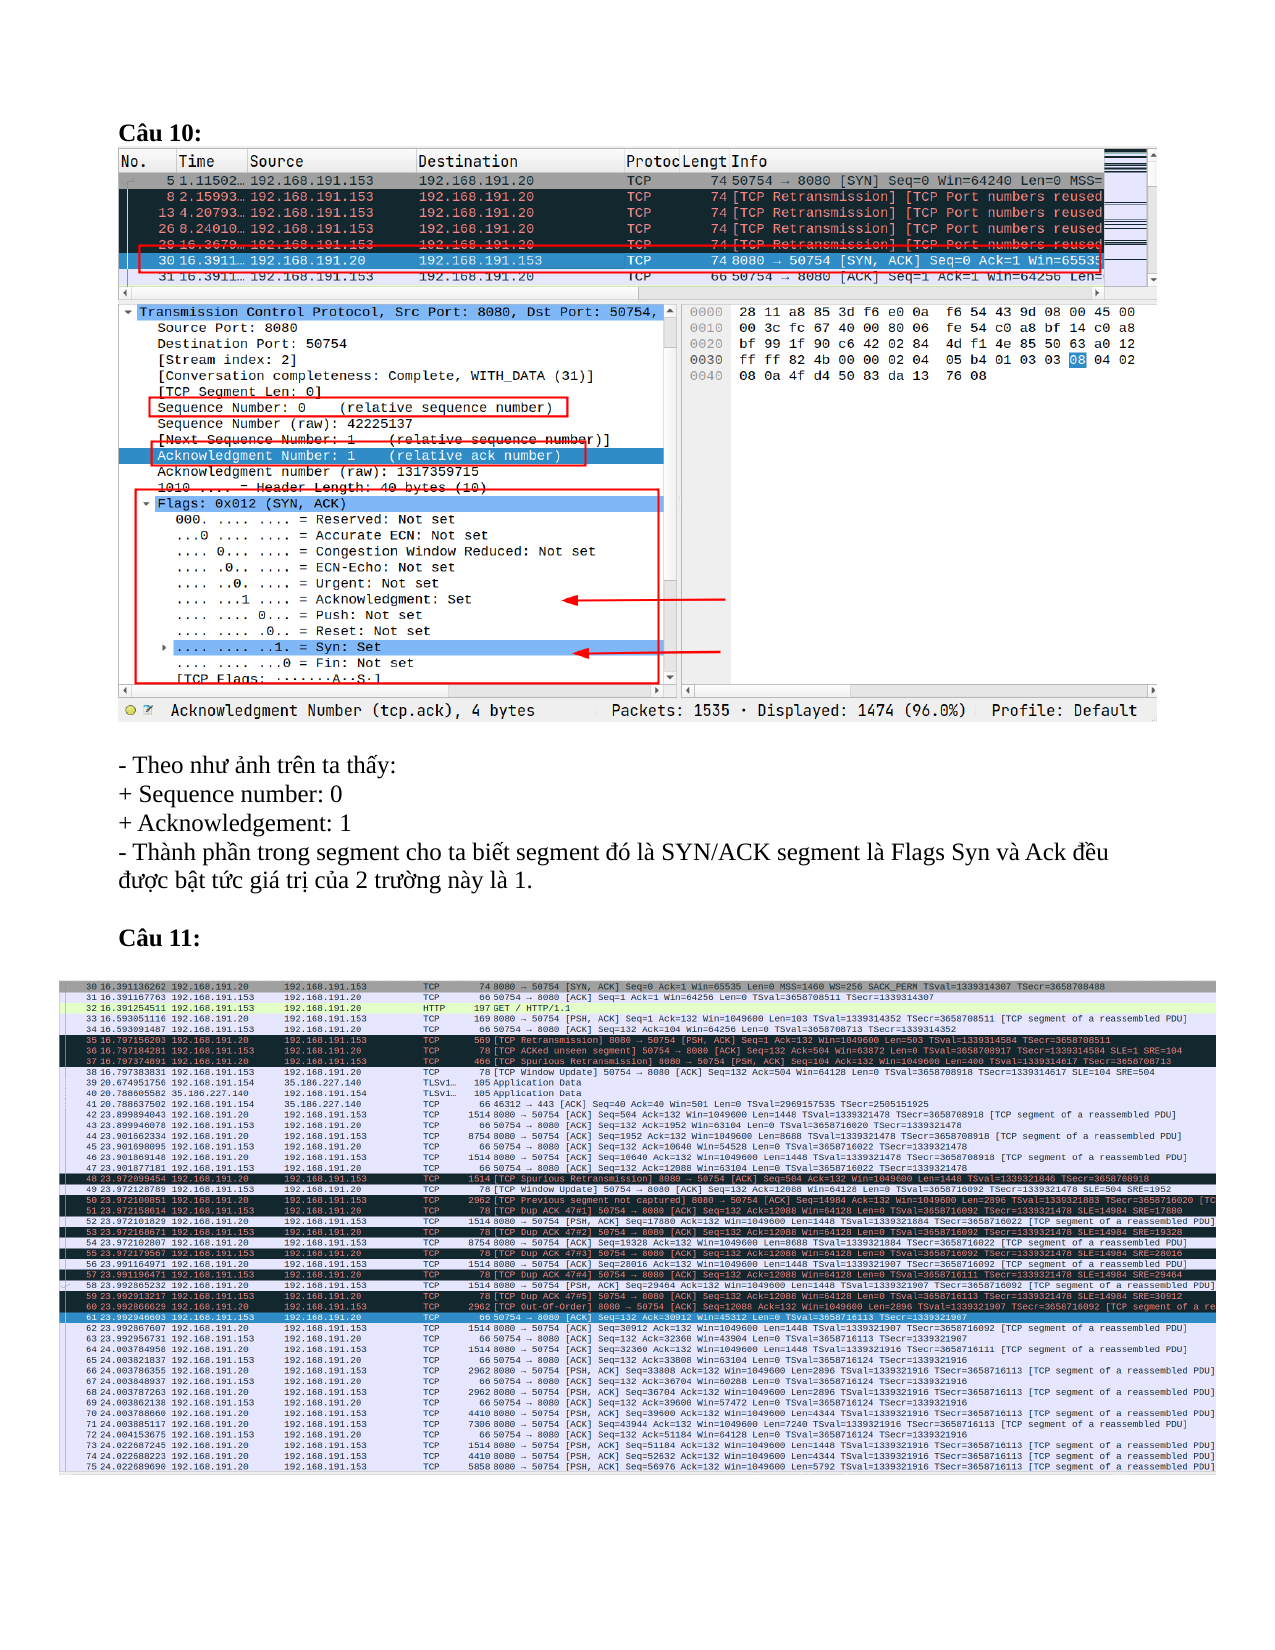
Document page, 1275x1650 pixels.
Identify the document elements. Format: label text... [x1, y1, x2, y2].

list + Sequence number: 0 [118, 779, 1157, 808]
list Câu 11: [118, 923, 1157, 952]
picture [118, 146, 1157, 722]
list Câu 10: [118, 118, 1157, 146]
picture [59, 980, 1216, 1475]
list + Acknowledgement: 1 [118, 808, 1157, 837]
list - Thành phần trong segment cho ta biết segment đó là SYN/ACK segment là Flags Syn và Ack đều được bật tức giá trị của 2 trường này là 1. [118, 837, 1157, 894]
list - Theo như ảnh trên ta thấy: [118, 750, 1157, 779]
